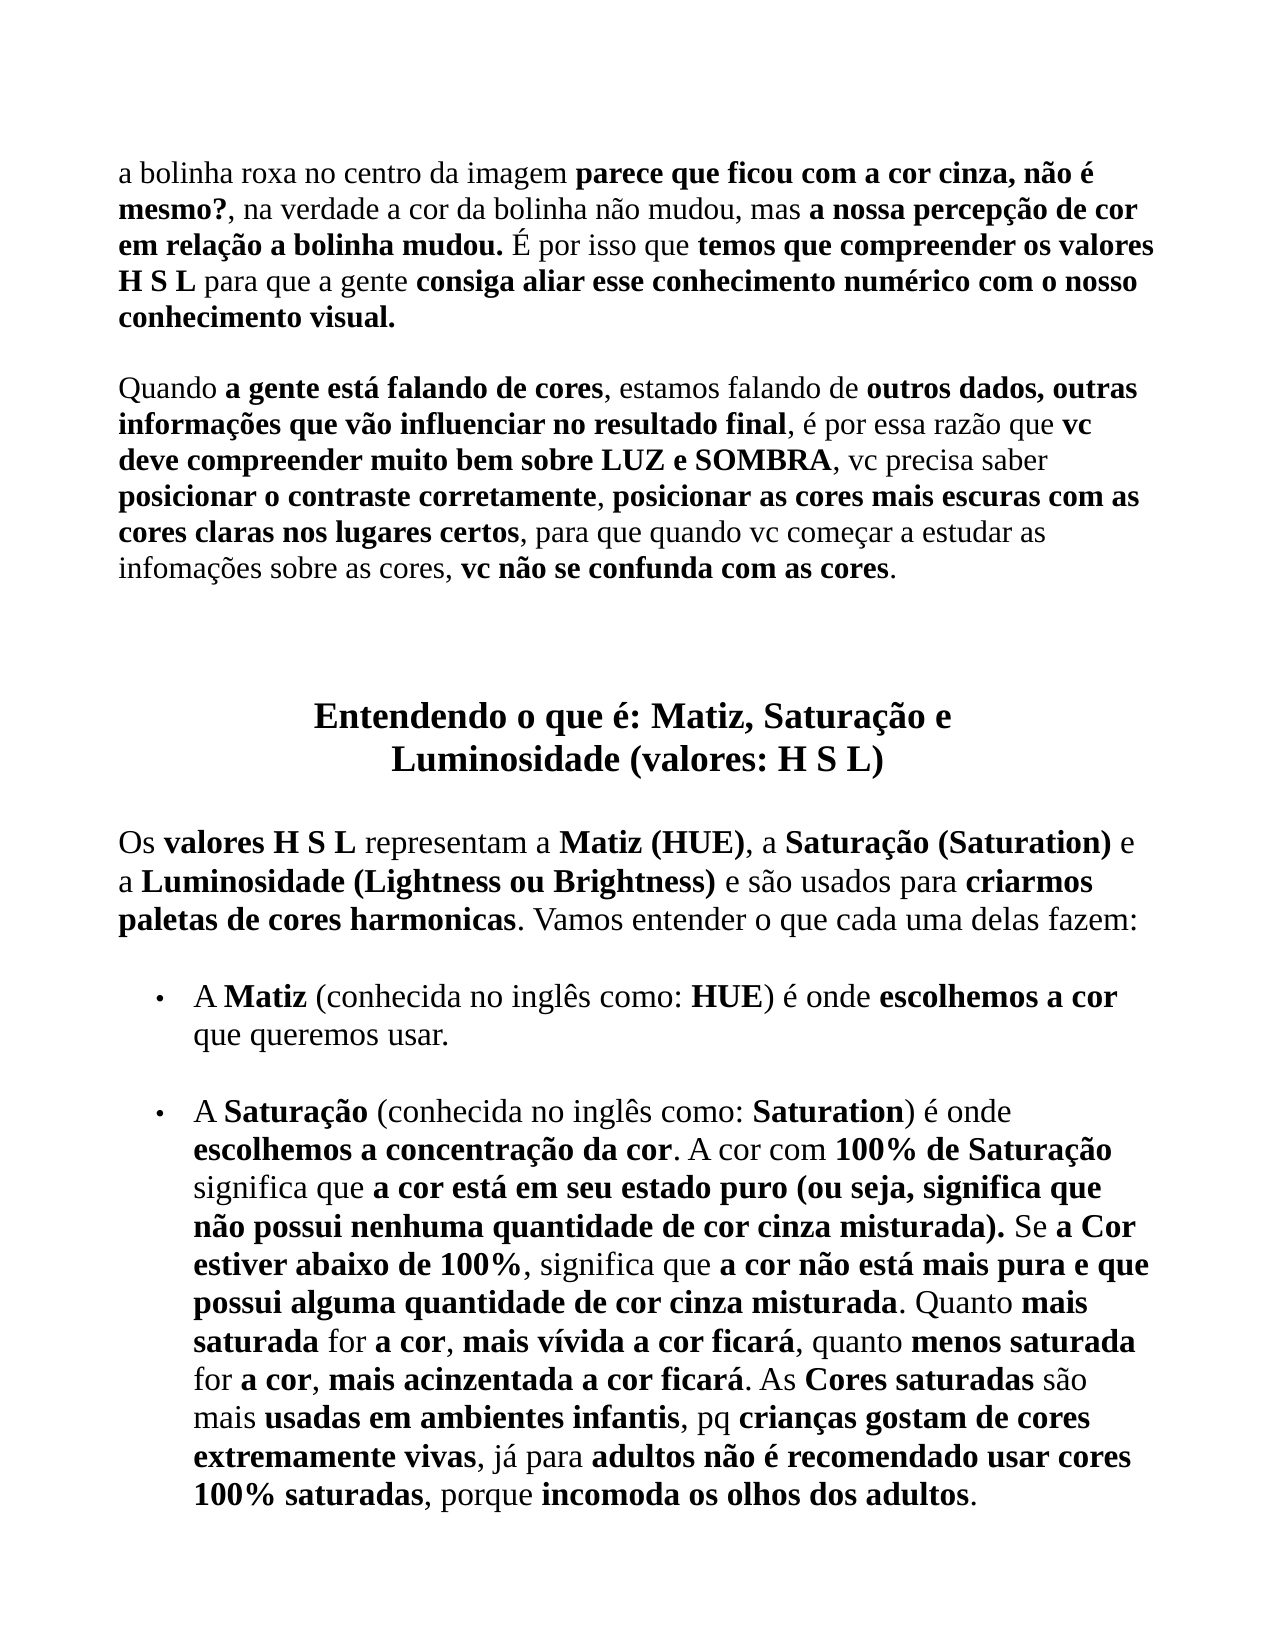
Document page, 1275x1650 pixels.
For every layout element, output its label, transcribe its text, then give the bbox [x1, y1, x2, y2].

list A Saturação (conhecida no inglês como: Saturation) é onde escolhemos a concentração da cor. A cor com 100% de Saturação significa que a cor está em seu estado puro (ou seja, significa que não possui nenhuma quantidade de cor cinza misturada). Se a Cor estiver abaixo de 100%, significa que a cor não está mais pura e que possui alguma quantidade de cor cinza misturada. Quanto mais saturada for a cor, mais vívida a cor ficará, quanto menos saturada for a cor, mais acinzentada a cor ficará. As Cores saturadas são mais usadas em ambientes infantis, pq crianças gostam de cores extremamente vivas, já para adultos não é recomendado usar cores 100% saturadas, porque incomoda os olhos dos adultos. [156, 1091, 1157, 1512]
text Os valores H S L representam a Matiz (HUE), a Saturação (Saturation) e a Luminosidade (Lightness ou Brightness) e são usados para criarmos paletas de cores harmonicas. Vamos entender o que cada uma delas fazem: [118, 822, 1157, 937]
text Quando a gente está falando de cores, estamos falando de outros dados, outras informações que vão influenciar no resultado final, é por essa razão que vc deve compreender muito bem sobre LUZ e SOMBRA, vc precisa saber posicionar o contraste corretamente, posicionar as cores mais escuras com as cores claras nos lugares certos, para que quando vc começar a estudar as infomações sobre as cores, vc não se confunda com as cores. [118, 370, 1157, 585]
text a bolinha roxa no centro da imagem parece que ficou com a cor cinza, não é mesmo?, na verdade a cor da bolinha não mudou, mas a nossa percepção de cor em relação a bolinha mudou. É por isso que temos que compreender os valores H S L para que a gente consiga aliar esse conhecimento numérico com o nosso conhecimento visual. [118, 154, 1157, 334]
list A Matiz (conhecida no inglês como: HUE) é onde escolhemos a cor que queremos usar. [156, 976, 1157, 1052]
text Entendendo o que é: Matiz, Saturação e [118, 693, 1157, 736]
text Luminosidade (valores: H S L) [118, 736, 1157, 779]
